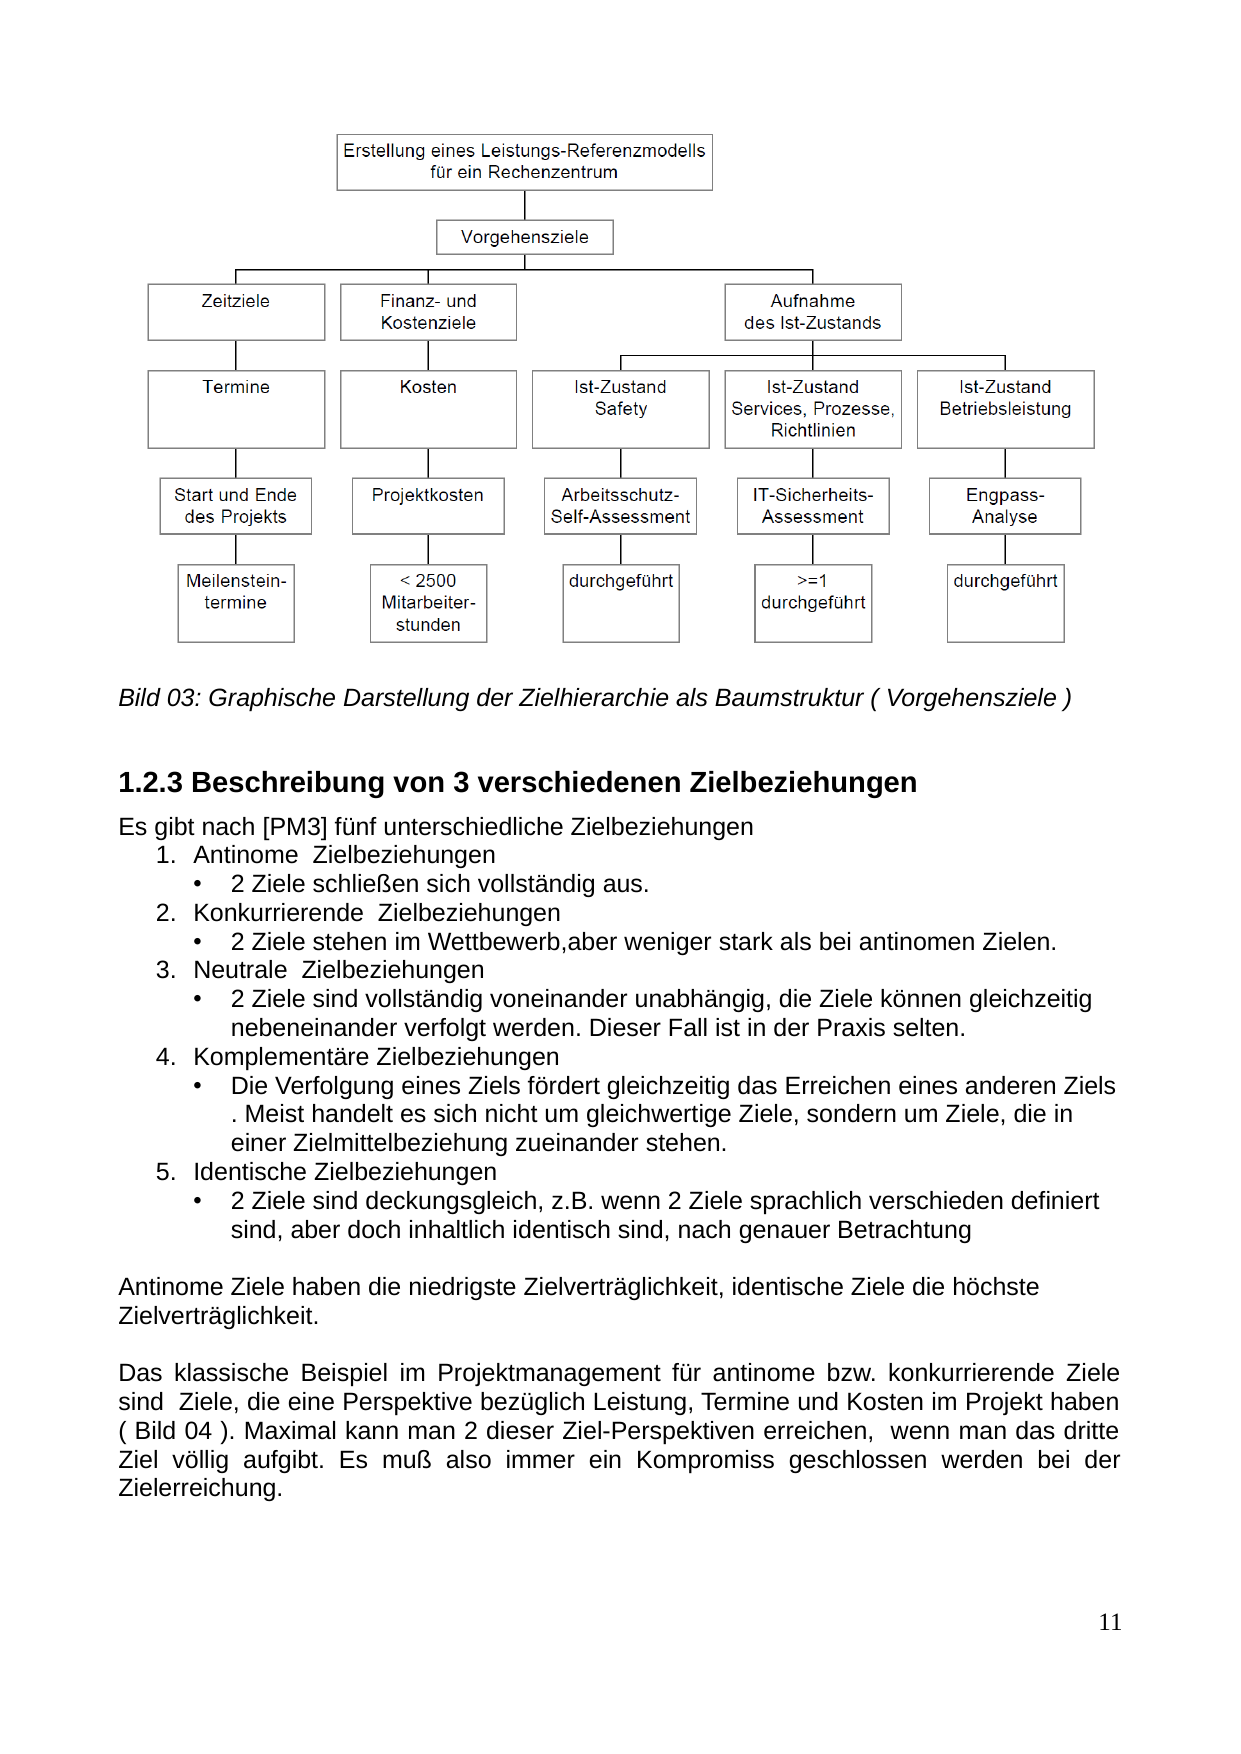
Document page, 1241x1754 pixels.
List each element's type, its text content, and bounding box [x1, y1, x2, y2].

list 2 Ziele sind vollständig voneinander unabhängig, die Ziele können gleichzeitig nebeneinander verfolgt werden. Dieser Fall ist in der Praxis selten. [193, 984, 1122, 1042]
list Komplementäre Zielbeziehungen [156, 1042, 1122, 1071]
text Es gibt nach [PM3] fünf unterschiedliche Zielbeziehungen [118, 812, 1122, 840]
text Antinome Ziele haben die niedrigste Zielverträglichkeit, identische Ziele die höchste Zielverträglichkeit. [118, 1272, 1122, 1329]
picture [134, 118, 1107, 655]
list 2 Ziele stehen im Wettbewerb,aber weniger stark als bei antinomen Zielen. [193, 927, 1122, 956]
text Bild 03: Graphische Darstellung der Zielhierarchie als Baumstruktur ( Vorgehensziele ) [118, 683, 1122, 712]
list Identische Zielbeziehungen [156, 1157, 1122, 1186]
list Antinome Zielbeziehungen [156, 840, 1122, 869]
subtitle 1.2.3 Beschreibung von 3 verschiedenen Zielbeziehungen [118, 766, 1122, 799]
list Konkurrierende Zielbeziehungen [156, 898, 1122, 927]
list Die Verfolgung eines Ziels fördert gleichzeitig das Erreichen eines anderen Ziels . Meist handelt es sich nicht um gleichwertige Ziele, sondern um Ziele, die in einer Zielmittelbeziehung zueinander stehen. [193, 1071, 1122, 1157]
list 2 Ziele schließen sich vollständig aus. [193, 869, 1122, 898]
list 2 Ziele sind deckungsgleich, z.B. wenn 2 Ziele sprachlich verschieden definiert sind, aber doch inhaltlich identisch sind, nach genauer Betrachtung [193, 1186, 1122, 1243]
list Neutrale Zielbeziehungen [156, 956, 1122, 984]
text Das klassische Beispiel im Projektmanagement für antinome bzw. konkurrierende Ziele sind Ziele, die eine Perspektive bezüglich Leistung, Termine und Kosten im Projekt haben ( Bild 04 ). Maximal kann man 2 dieser Ziel-Perspektiven erreichen, wenn man das dritte Ziel völlig aufgibt. Es muß also immer ein Kompromiss geschlossen werden bei der Zielerreichung. [118, 1358, 1122, 1502]
